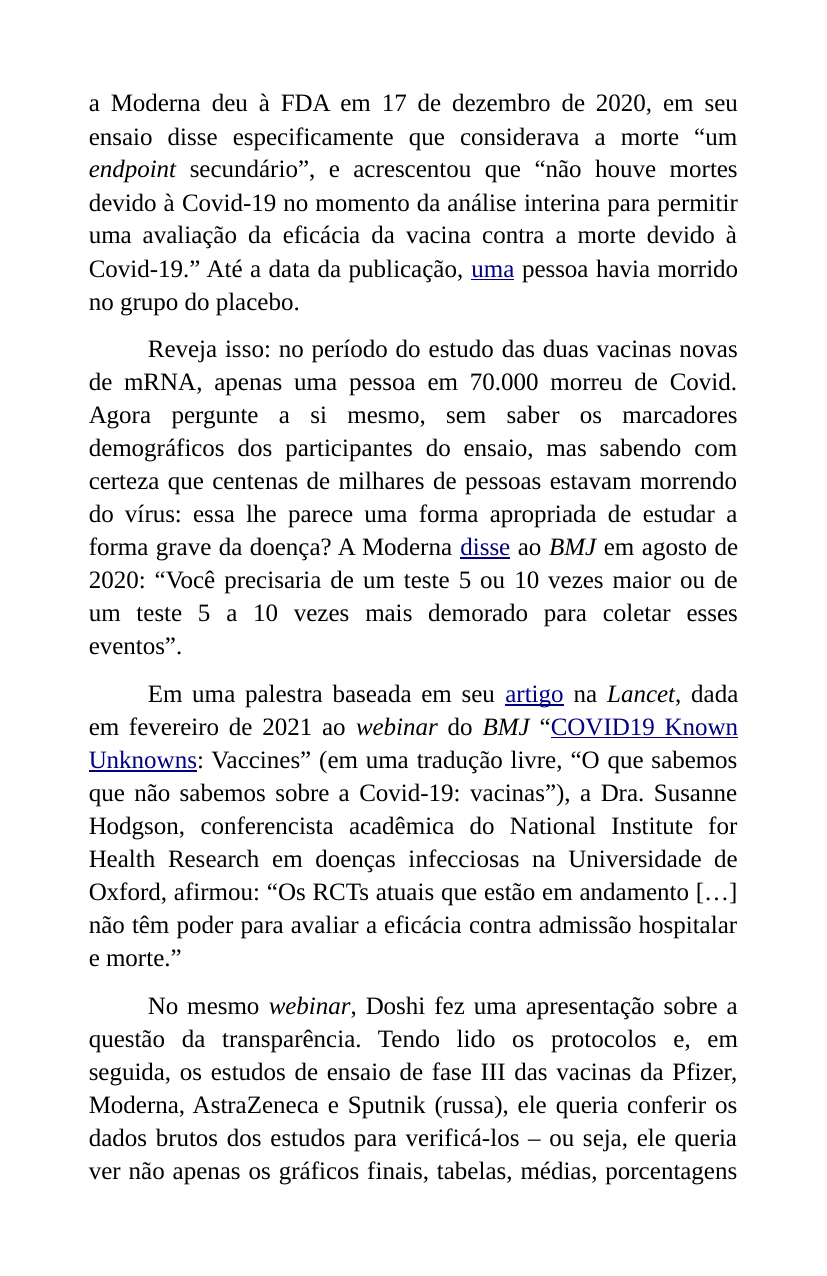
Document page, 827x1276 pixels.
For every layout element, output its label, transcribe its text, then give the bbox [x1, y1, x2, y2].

text Em uma palestra baseada em seu artigo na Lancet, dada em fevereiro de 2021 ao webinar do BMJ “COVID19 Known Unknowns: Vaccines” (em uma tradução livre, “O que sabemos que não sabemos sobre a Covid-19: vacinas”), a Dra. Susanne Hodgson, conferencista acadêmica do National Institute for Health Research em doenças infecciosas na Universidade de Oxford, afirmou: “Os RCTs atuais que estão em andamento […] não têm poder para avaliar a eficácia contra admissão hospitalar e morte.” [88, 679, 738, 972]
text a Moderna deu à FDA em 17 de dezembro de 2020, em seu ensaio disse especificamente que considerava a morte “um endpoint secundário”, e acrescentou que “não houve mortes devido à Covid-19 no momento da análise interina para permitir uma avaliação da eficácia da vacina contra a morte devido à Covid-19.” Até a data da publicação, uma pessoa havia morrido no grupo do placebo. [88, 88, 738, 315]
text No mesmo webinar, Doshi fez uma apresentação sobre a questão da transparência. Tendo lido os protocolos e, em seguida, os estudos de ensaio de fase III das vacinas da Pfizer, Moderna, AstraZeneca e Sputnik (russa), ele queria conferir os dados brutos dos estudos para verificá-los – ou seja, ele queria ver não apenas os gráficos finais, tabelas, médias, porcentagens [88, 991, 738, 1185]
text Reveja isso: no período do estudo das duas vacinas novas de mRNA, apenas uma pessoa em 70.000 morreu de Covid. Agora pergunte a si mesmo, sem saber os marcadores demográficos dos participantes do ensaio, mas sabendo com certeza que centenas de milhares de pessoas estavam morrendo do vírus: essa lhe parece uma forma apropriada de estudar a forma grave da doença? A Moderna disse ao BMJ em agosto de 2020: “Você precisaria de um teste 5 ou 10 vezes maior ou de um teste 5 a 10 vezes mais demorado para coletar esses eventos”. [88, 334, 738, 660]
